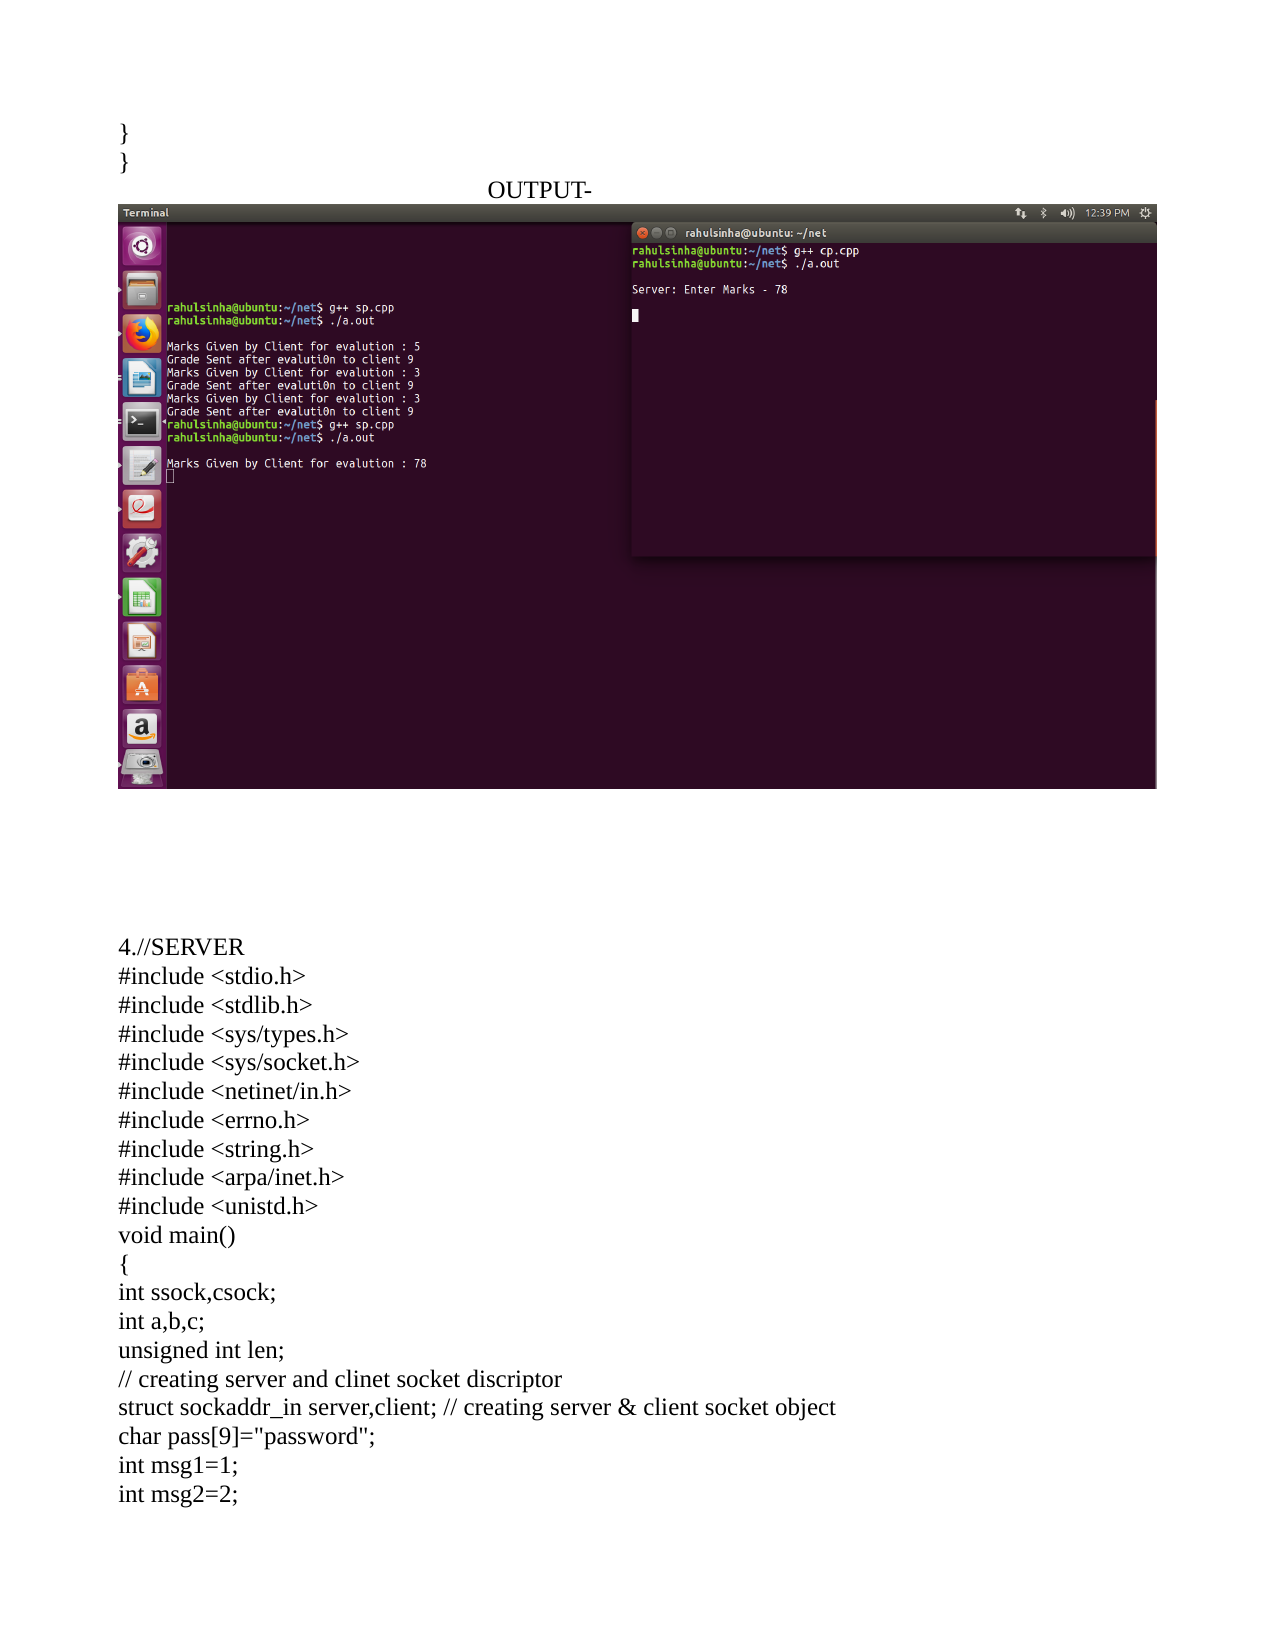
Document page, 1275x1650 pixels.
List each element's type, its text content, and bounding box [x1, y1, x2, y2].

text OUTPUT- [118, 176, 1157, 204]
text struct sockaddr_in server,client; // creating server & client socket object [118, 1392, 1157, 1421]
text void main() [118, 1220, 1157, 1249]
text #include <string.h> [118, 1134, 1157, 1162]
text unsigned int len; [118, 1335, 1157, 1364]
text char pass[9]="password"; [118, 1421, 1157, 1450]
text #include <netinet/in.h> [118, 1076, 1157, 1105]
text } [118, 147, 1157, 176]
text 4.//SERVER [118, 932, 1157, 961]
text int msg2=2; [118, 1479, 1157, 1507]
text } [118, 118, 1157, 147]
text int ssock,csock; [118, 1277, 1157, 1306]
text #include <sys/socket.h> [118, 1047, 1157, 1076]
text #include <unistd.h> [118, 1191, 1157, 1220]
text #include <stdlib.h> [118, 990, 1157, 1019]
text #include <stdio.h> [118, 961, 1157, 990]
text #include <arpa/inet.h> [118, 1162, 1157, 1191]
text int a,b,c; [118, 1306, 1157, 1335]
text #include <errno.h> [118, 1105, 1157, 1134]
text { [118, 1249, 1157, 1277]
text // creating server and clinet socket discriptor [118, 1364, 1157, 1392]
text int msg1=1; [118, 1450, 1157, 1479]
picture [118, 204, 1157, 789]
text #include <sys/types.h> [118, 1019, 1157, 1047]
